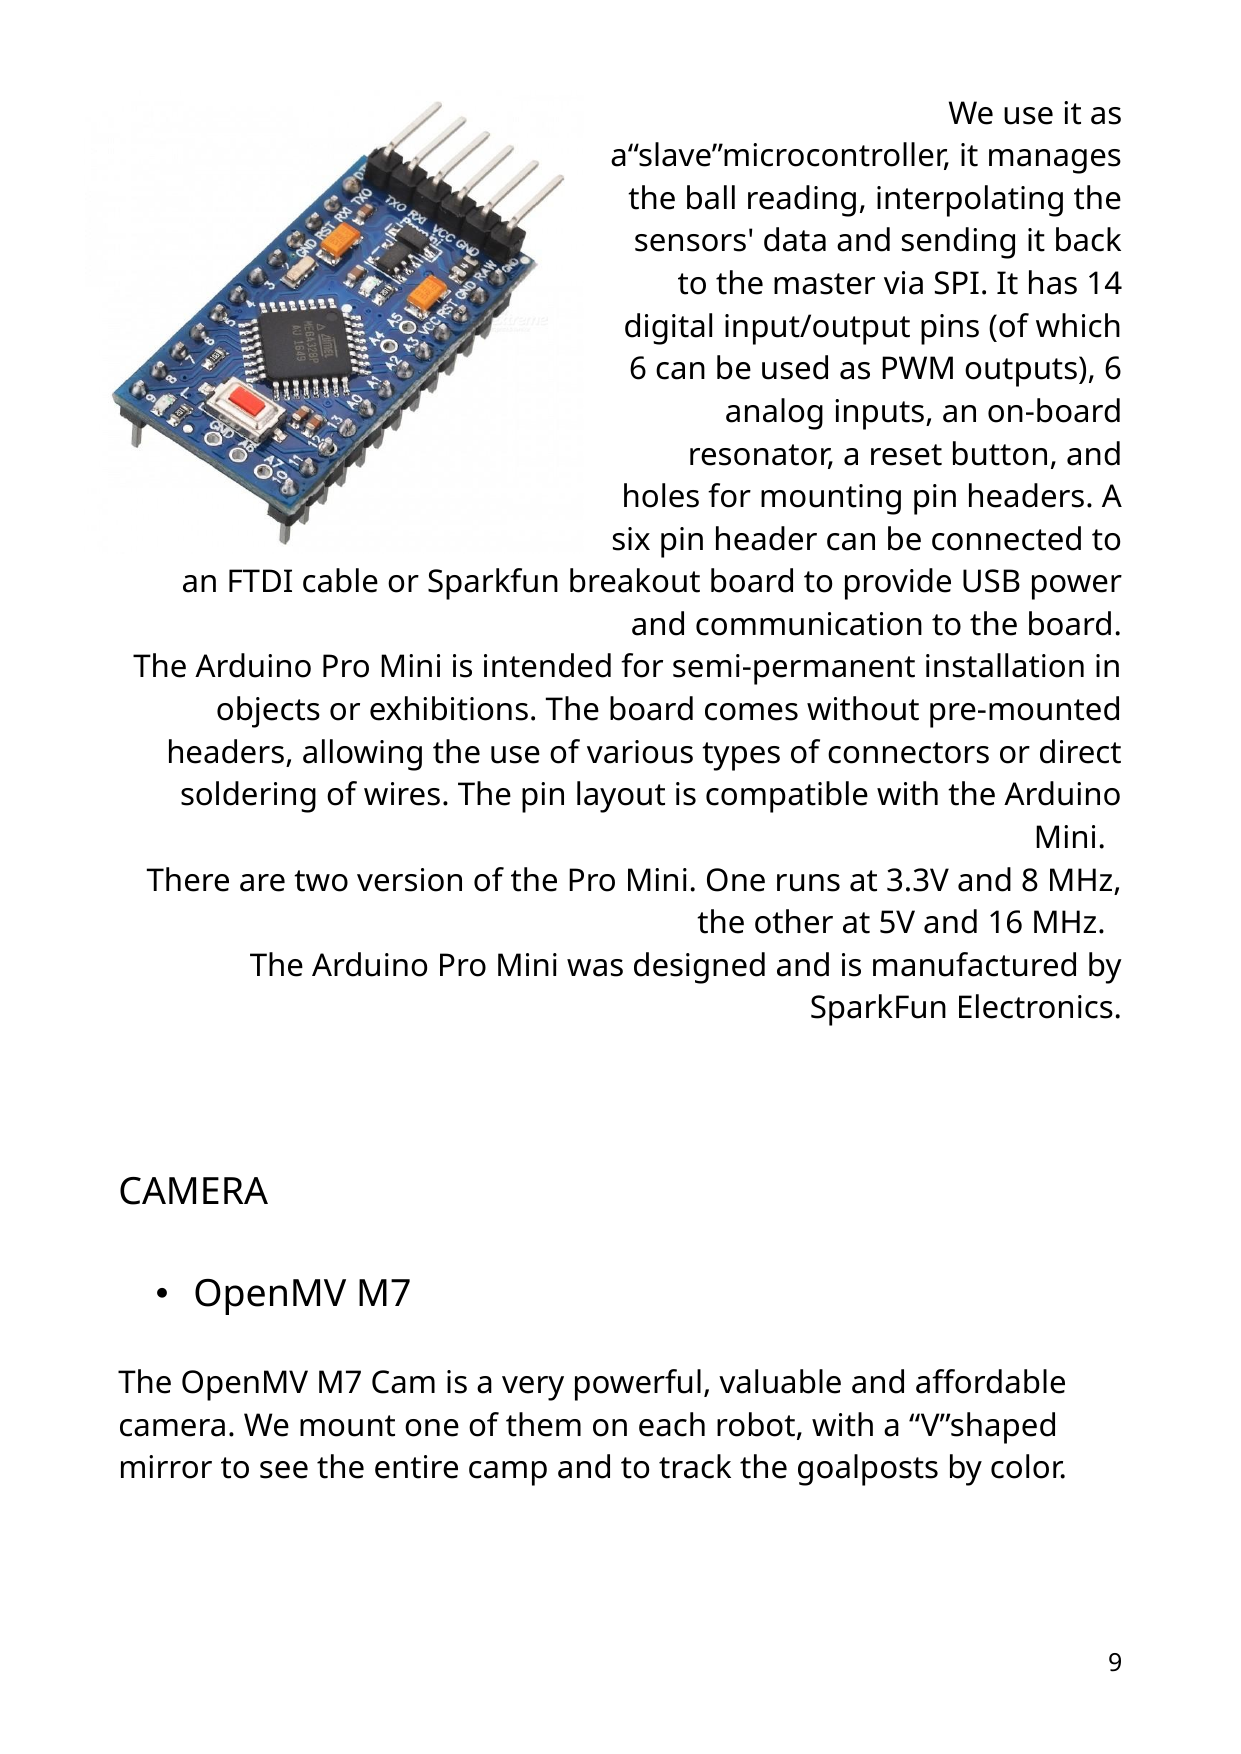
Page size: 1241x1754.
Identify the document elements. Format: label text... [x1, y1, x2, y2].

text CAMERA [118, 1164, 1122, 1215]
text The OpenMV M7 Cam is a very powerful, valuable and affordable camera. We mount one of them on each robot, with a “V”shaped mirror to see the entire camp and to track the goalposts by color. [118, 1360, 1122, 1488]
picture [79, 90, 585, 554]
list OpenMV M7 [156, 1266, 1122, 1317]
text We use it as a“slave”microcontroller, it manages the ball reading, interpolating the sensors' data and sending it back to the master via SPI. It has 14 digital input/output pins (of which 6 can be used as PWM outputs), 6 analog inputs, an on-board resonator, a reset button, and holes for mounting pin headers. A six pin header can be connected to an FTDI cable or Sparkfun breakout board to provide USB power and communication to the board. The Arduino Pro Mini is intended for semi-permanent installation in objects or exhibitions. The board comes without pre-mounted headers, allowing the use of various types of connectors or direct soldering of wires. The pin layout is compatible with the Arduino Mini. There are two version of the Pro Mini. One runs at 3.3V and 8 MHz, the other at 5V and 16 MHz. [118, 91, 1122, 943]
text The Arduino Pro Mini was designed and is manufactured by SparkFun Electronics. [118, 943, 1122, 1028]
